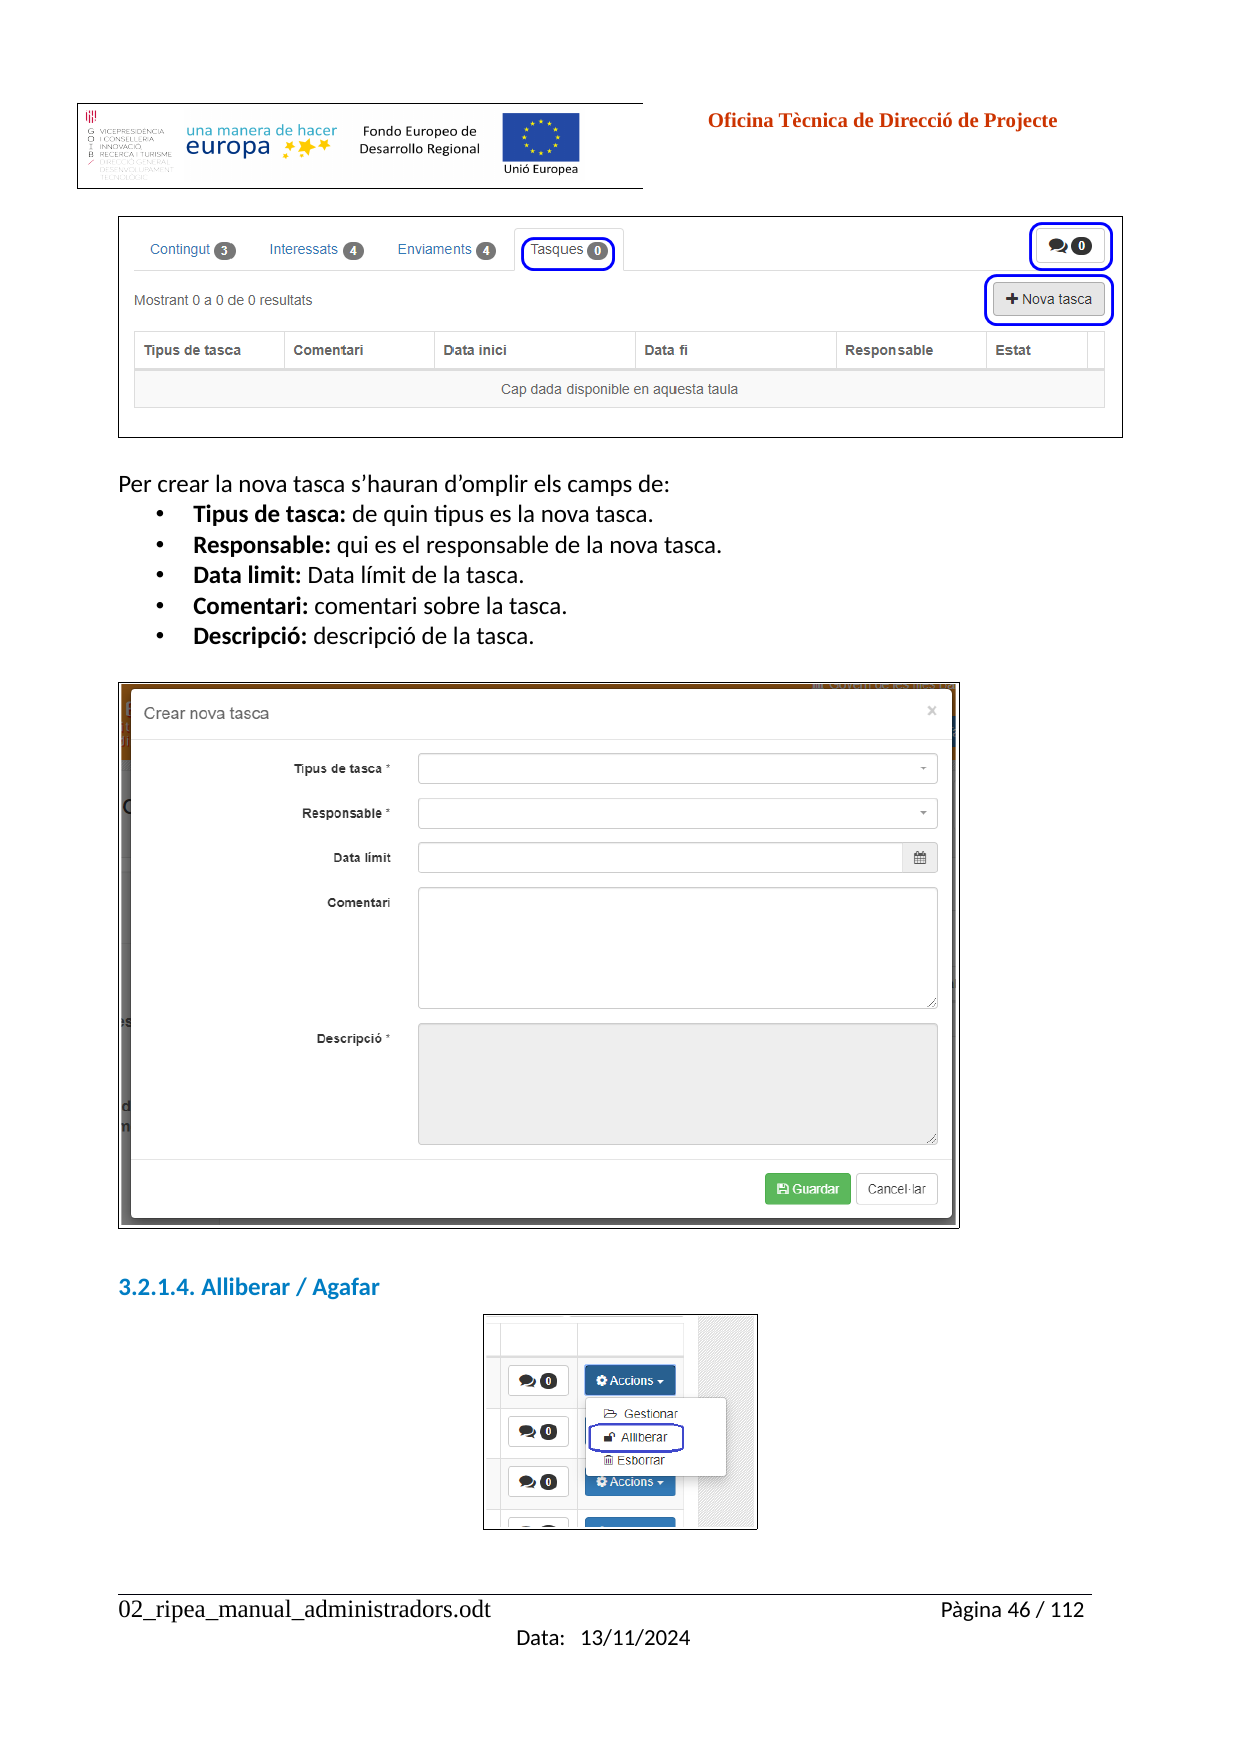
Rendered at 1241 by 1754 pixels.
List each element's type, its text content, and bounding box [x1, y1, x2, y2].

list Tipus de tasca: de quin tipus es la nova tasca. [156, 498, 1122, 529]
list Descripció: descripció de la tasca. [156, 621, 1122, 651]
list Data limit: Data límit de la tasca. [156, 559, 1122, 590]
text Per crear la nova tasca s’hauran d’omplir els camps de: [118, 468, 1122, 498]
picture [121, 219, 1119, 435]
picture [184, 108, 585, 182]
picture [486, 1316, 754, 1527]
list Responsable: qui es el responsable de la nova tasca. [156, 529, 1122, 559]
picture [121, 684, 956, 1225]
list Comentari: comentari sobre la tasca. [156, 590, 1122, 621]
picture [82, 108, 178, 182]
subtitle 3.2.1.4. Alliberar / Agafar [118, 1271, 1122, 1301]
